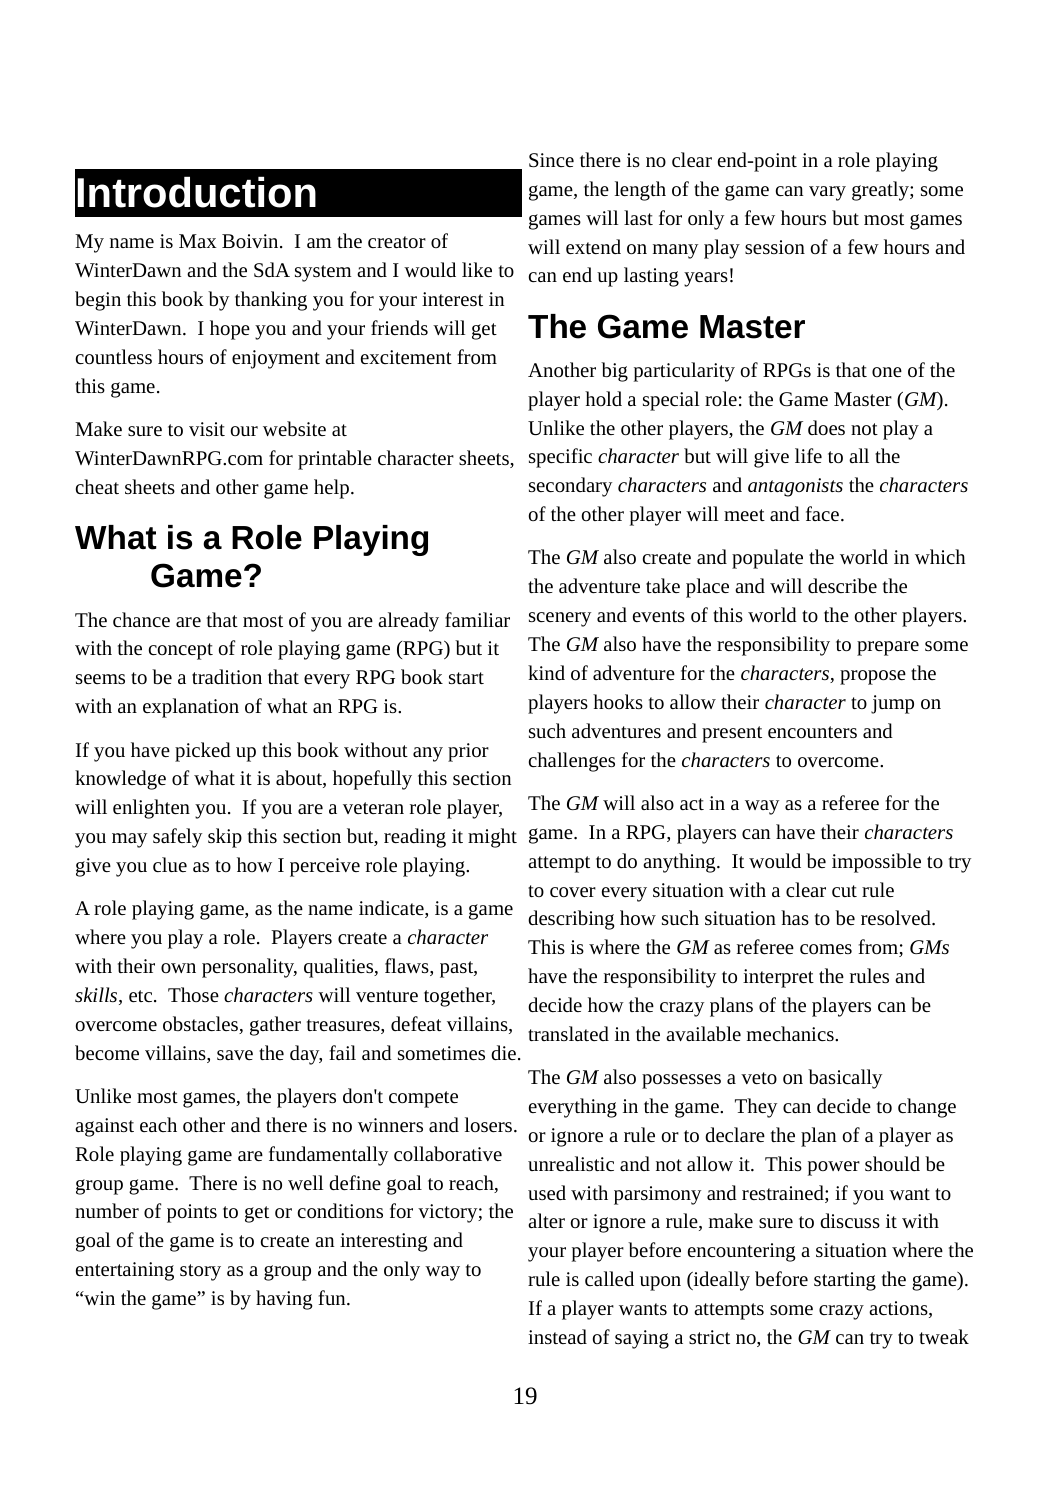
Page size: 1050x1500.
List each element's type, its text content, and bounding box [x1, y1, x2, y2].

text If you have picked up this book without any prior knowledge of what it is about, hopefully this section will enlighten you. If you are a veteran role player, you may safely skip this section but, reading it might give you clue as to how I perceive role playing. [75, 737, 522, 877]
subtitle Introduction [75, 169, 522, 217]
text The GM also create and populate the world in which the adventure take place and will describe the scenery and events of this world to the other players. The GM also have the responsibility to prepare some kind of adventure for the characters, propose the players hooks to allow their character to jump on such adventures and present encounters and challenges for the characters to overcome. [528, 546, 975, 772]
text Since there is no clear end-point in a role playing game, the length of the game can vary greatly; some games will last for only a few hours but most games will extend on many play session of a few hours and can end up lasting years! [528, 148, 975, 287]
text The GM will also act in a way as a referee for the game. In a RPG, players can have their characters attempt to do anything. It would be impossible to try to cover every situation with a clear cut rule describing how such situation has to be resolved. This is where the GM as referee comes from; GMs have the responsibility to interpret the rules and decide how the crazy plans of the players can be translated in the available mechanics. [528, 791, 975, 1046]
text My name is Max Boivin. I am the creator of WinterDawn and the SdA system and I would like to begin this book by thanking you for your interest in WinterDawn. I hope you and your friends will get countless hours of enjoyment and excitement from this game. [75, 229, 522, 398]
subtitle The Game Master [528, 307, 975, 345]
text A role playing game, as the name indicate, is a game where you play a role. Players create a character with their own personality, qualities, flaws, past, skills, etc. Those characters will venture together, overcome obstacles, gather treasures, defeat villains, become villains, save the day, fail and sometimes die. [75, 896, 522, 1065]
text Another big particularity of RPGs is that one of the player hold a special role: the Game Master (GM). Unlike the other players, the GM does not play a specific character but will give life to all the secondary characters and antagonists the characters of the other player will meet and face. [528, 358, 975, 526]
text The GM also possesses a veto on basically everything in the game. They can decide to change or ignore a rule or to declare the plan of a player as unrealistic and not allow it. This power should be used with parsimony and restrained; if you want to alter or ignore a rule, make sure to discuss it with your player before encountering a situation where the rule is called upon (ideally before starting the game). If a player wants to attempts some crazy actions, instead of saying a strict no, the GM can try to tweak [528, 1065, 975, 1349]
subtitle What is a Role Playing Game? [75, 518, 522, 595]
text Unlike most games, the players don't compete against each other and there is no winners and losers. Role playing game are fundamentally collaborative group game. There is no well define goal to reach, number of points to get or conditions for victory; the goal of the game is to create an interesting and entertaining story as a group and the only way to “win the game” is by having fun. [75, 1084, 522, 1310]
text The chance are that most of you are already familiar with the concept of role playing game (RPG) but it seems to be a tradition that every RPG book start with an explanation of what an RPG is. [75, 607, 522, 718]
text Make sure to visit our website at WinterDawnRPG.com for printable character sheets, cheat sheets and other game help. [75, 417, 522, 499]
